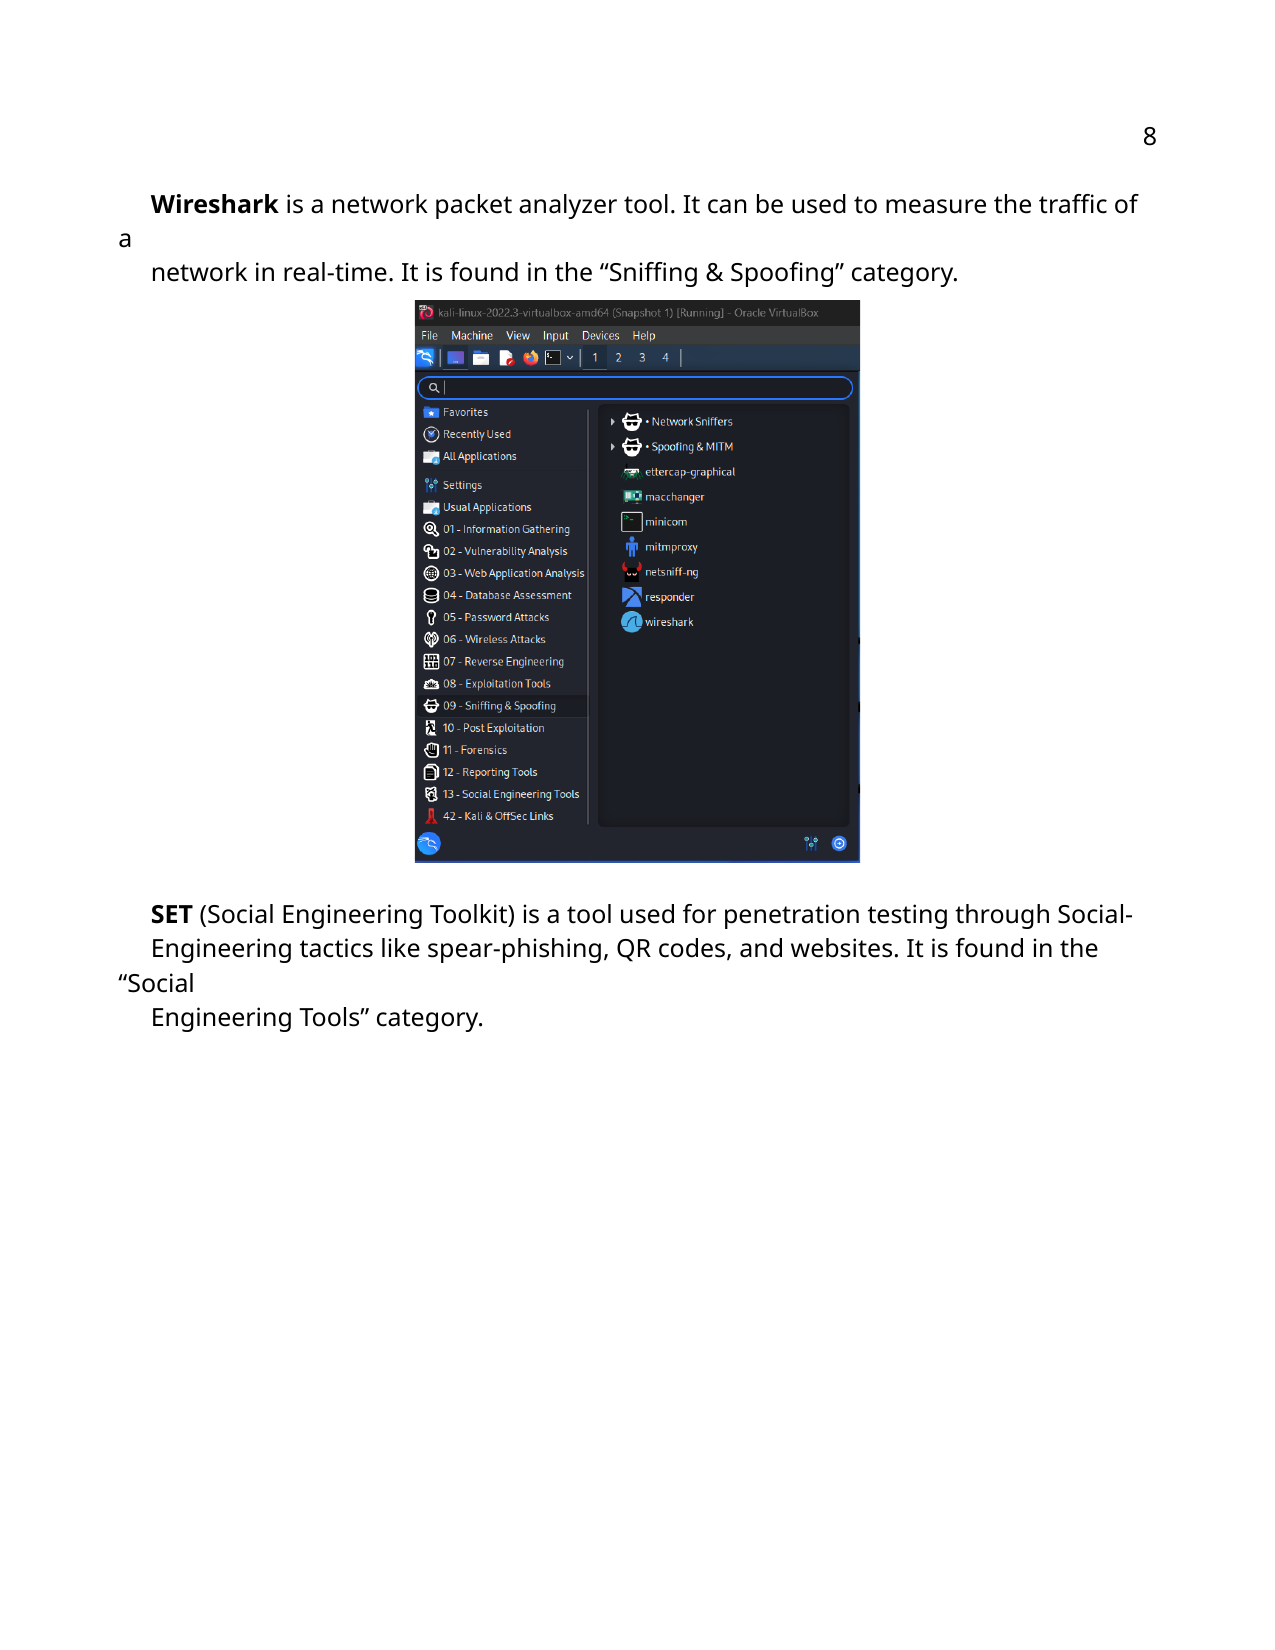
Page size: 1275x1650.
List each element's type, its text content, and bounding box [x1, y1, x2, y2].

text network in real-time. It is found in the “Sniffing & Spoofing” category. [118, 254, 1157, 288]
text Wireshark is a network packet analyzer tool. It can be used to measure the traffic of a [118, 186, 1157, 254]
text Engineering tactics like spear-phishing, QR codes, and websites. It is found in the “Social [118, 931, 1157, 999]
text Engineering Tools” category. [118, 999, 1157, 1033]
text SET (Social Engineering Toolkit) is a tool used for penetration testing through Social- [118, 897, 1157, 931]
picture [414, 300, 861, 863]
